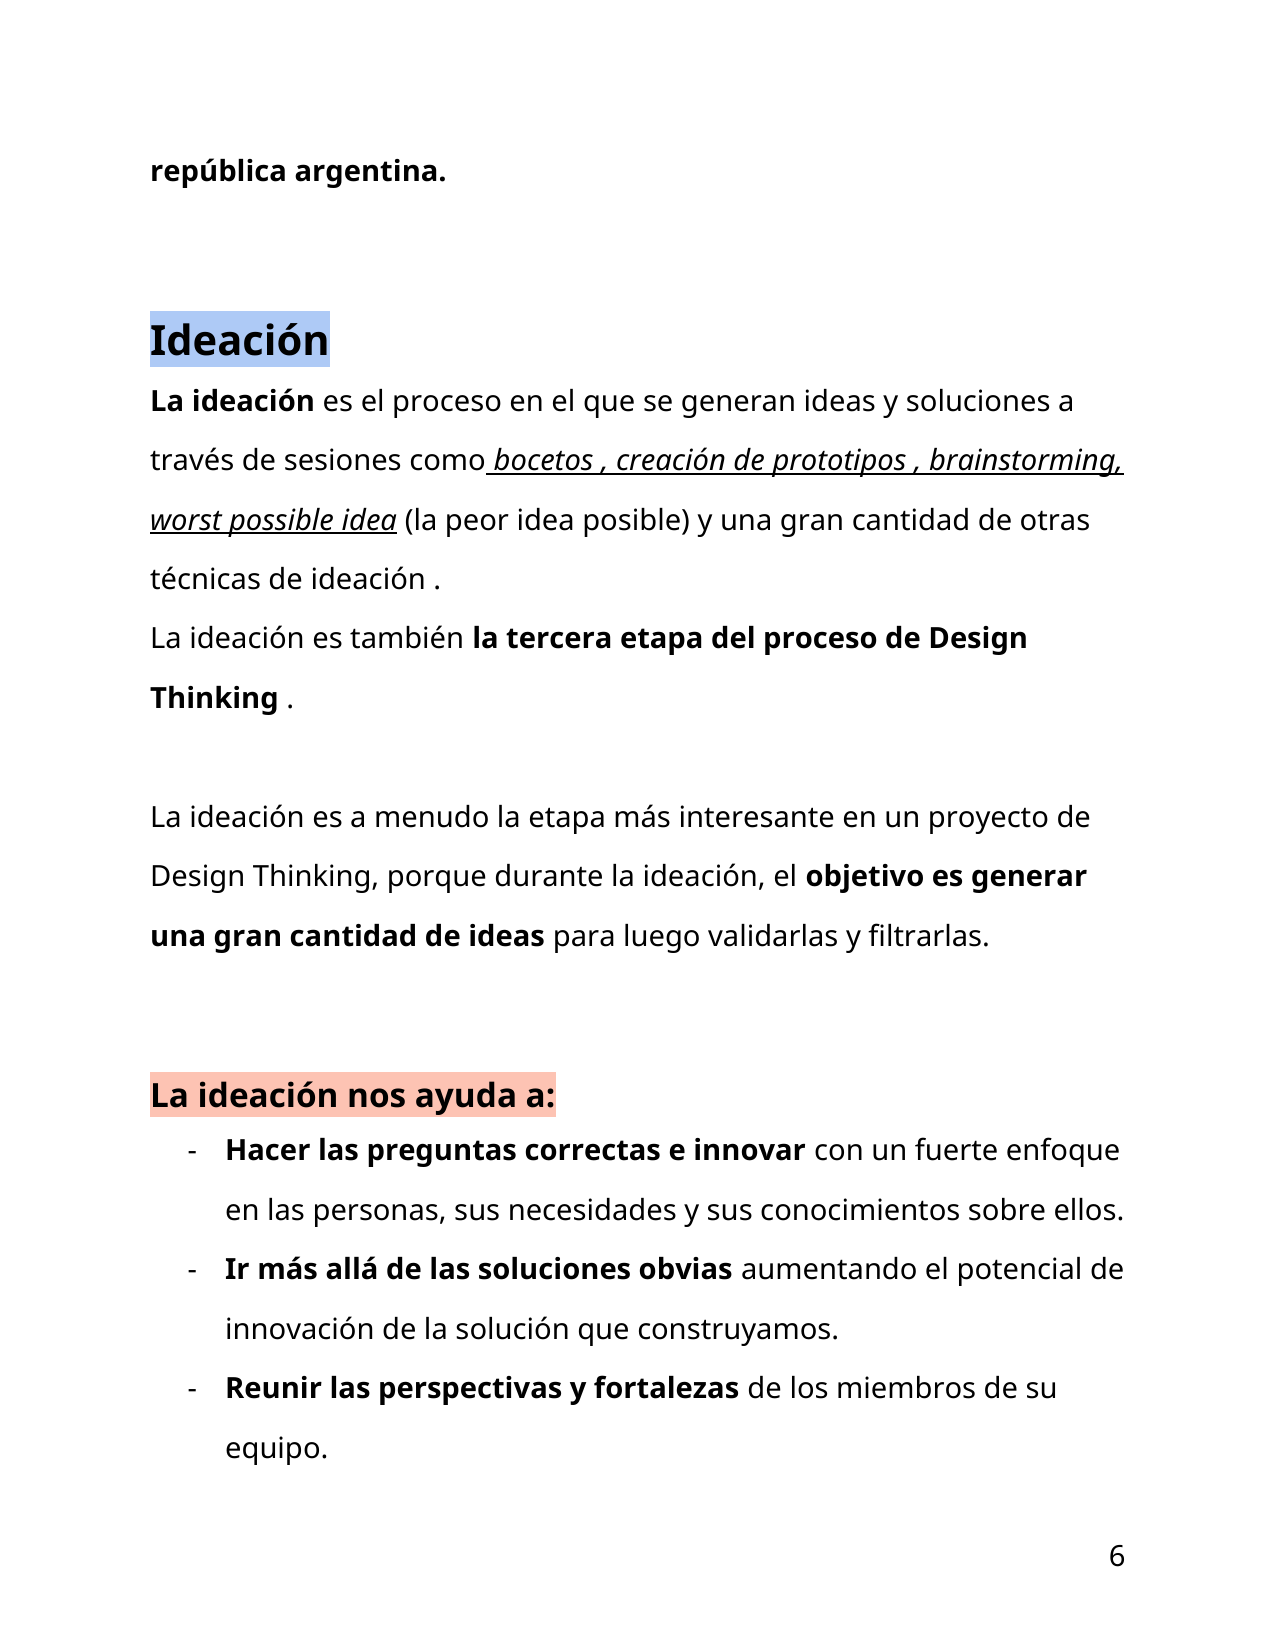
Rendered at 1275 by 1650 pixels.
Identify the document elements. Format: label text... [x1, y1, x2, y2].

list Ir más allá de las soluciones obvias aumentando el potencial de innovación de la solución que construyamos. [187, 1248, 1125, 1348]
subtitle La ideación nos ayuda a: [556, 1072, 1125, 1117]
text La ideación es también la tercera etapa del proceso de Design Thinking . [150, 618, 1125, 717]
list Hacer las preguntas correctas e innovar con un fuerte enfoque en las personas, sus necesidades y sus conocimientos sobre ellos. [187, 1129, 1125, 1229]
text La ideación es el proceso en el que se generan ideas y soluciones a través de sesiones como bocetos , creación de prototipos , brainstorming, worst possible idea (la peor idea posible) y una gran cantidad de otras técnicas de ideación . [150, 380, 1125, 598]
list Reunir las perspectivas y fortalezas de los miembros de su equipo. [187, 1367, 1125, 1467]
text La ideación es a menudo la etapa más interesante en un proyecto de Design Thinking, porque durante la ideación, el objetivo es generar una gran cantidad de ideas para luego validarlas y filtrarlas. [150, 796, 1125, 955]
text república argentina. [150, 150, 1125, 190]
subtitle Ideación [330, 311, 1125, 367]
